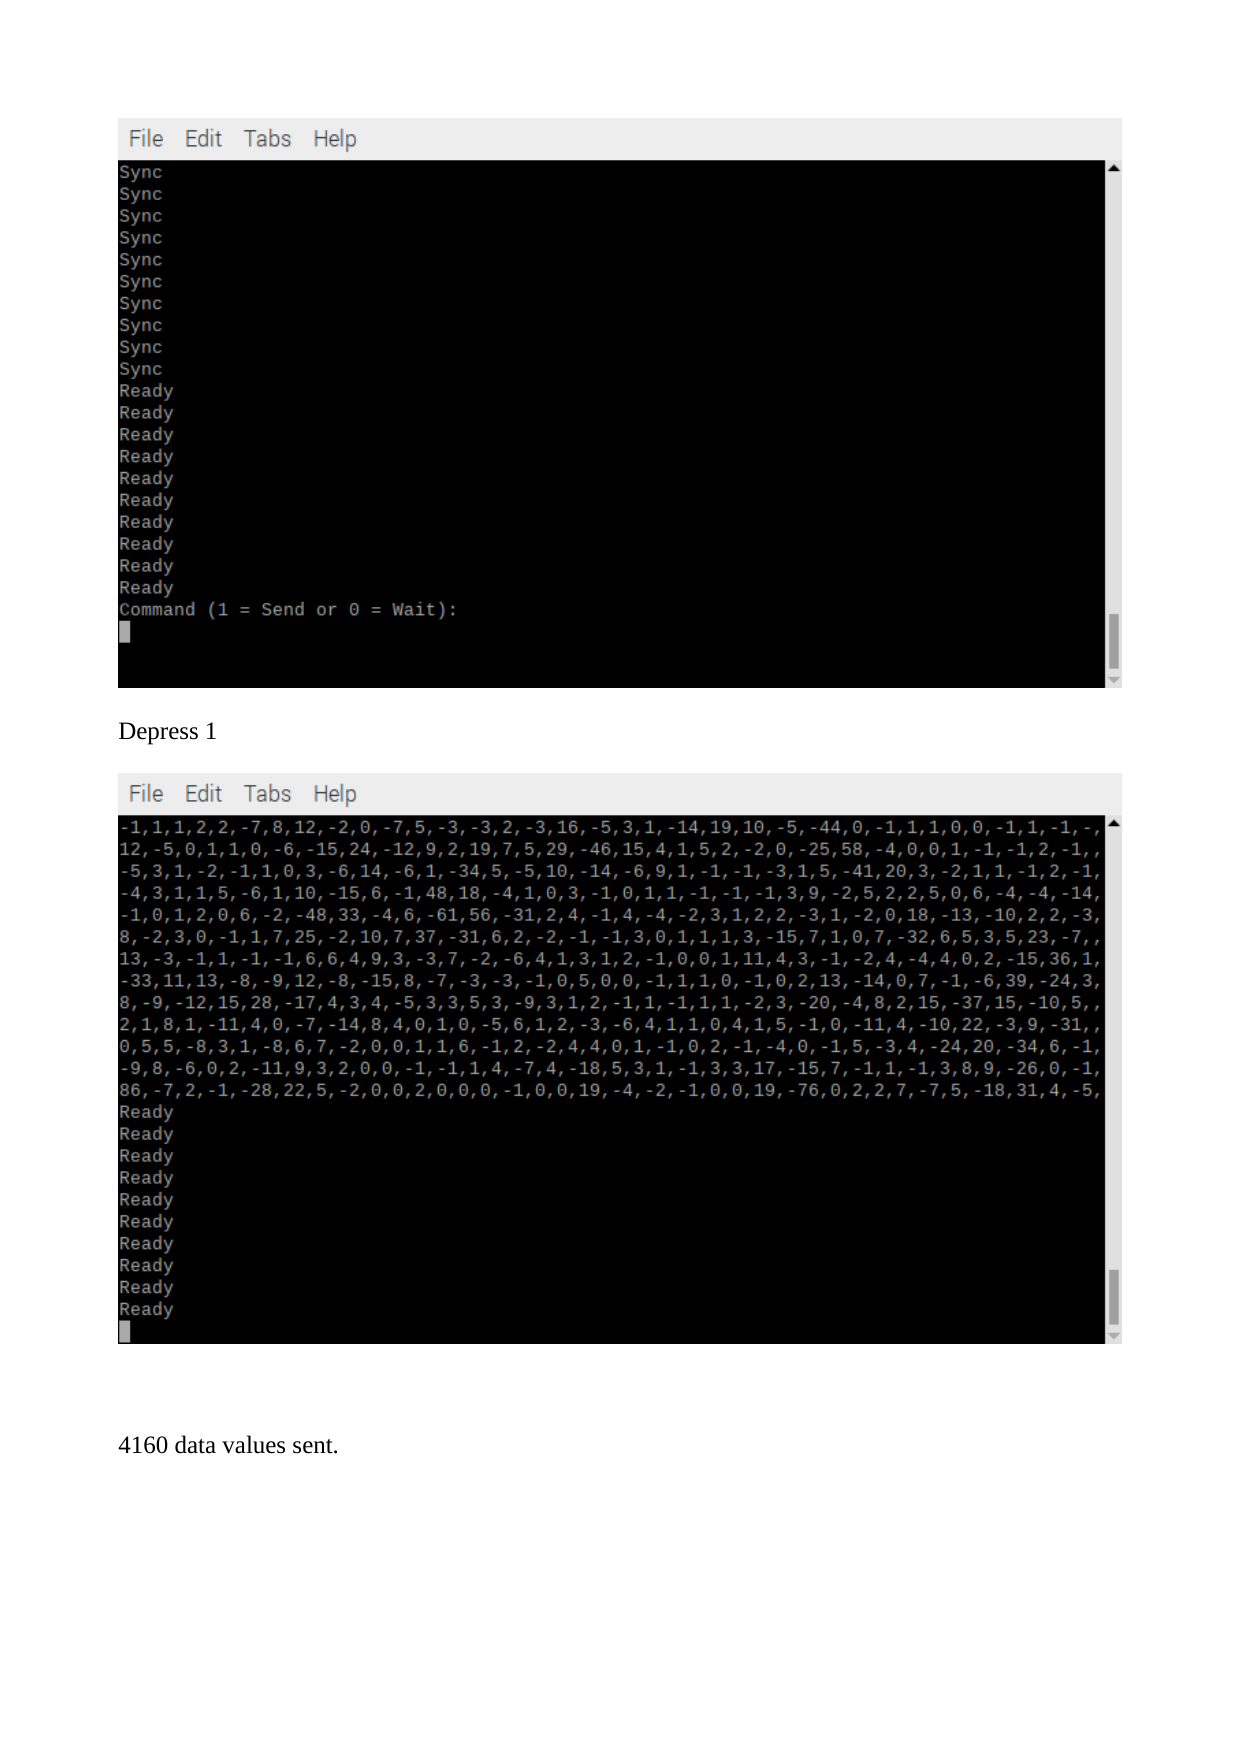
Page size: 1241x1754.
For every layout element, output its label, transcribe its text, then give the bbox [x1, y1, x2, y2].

text Depress 1 [118, 716, 1122, 745]
picture [118, 773, 1123, 1344]
picture [118, 118, 1123, 688]
text 4160 data values sent. [118, 1430, 1122, 1458]
